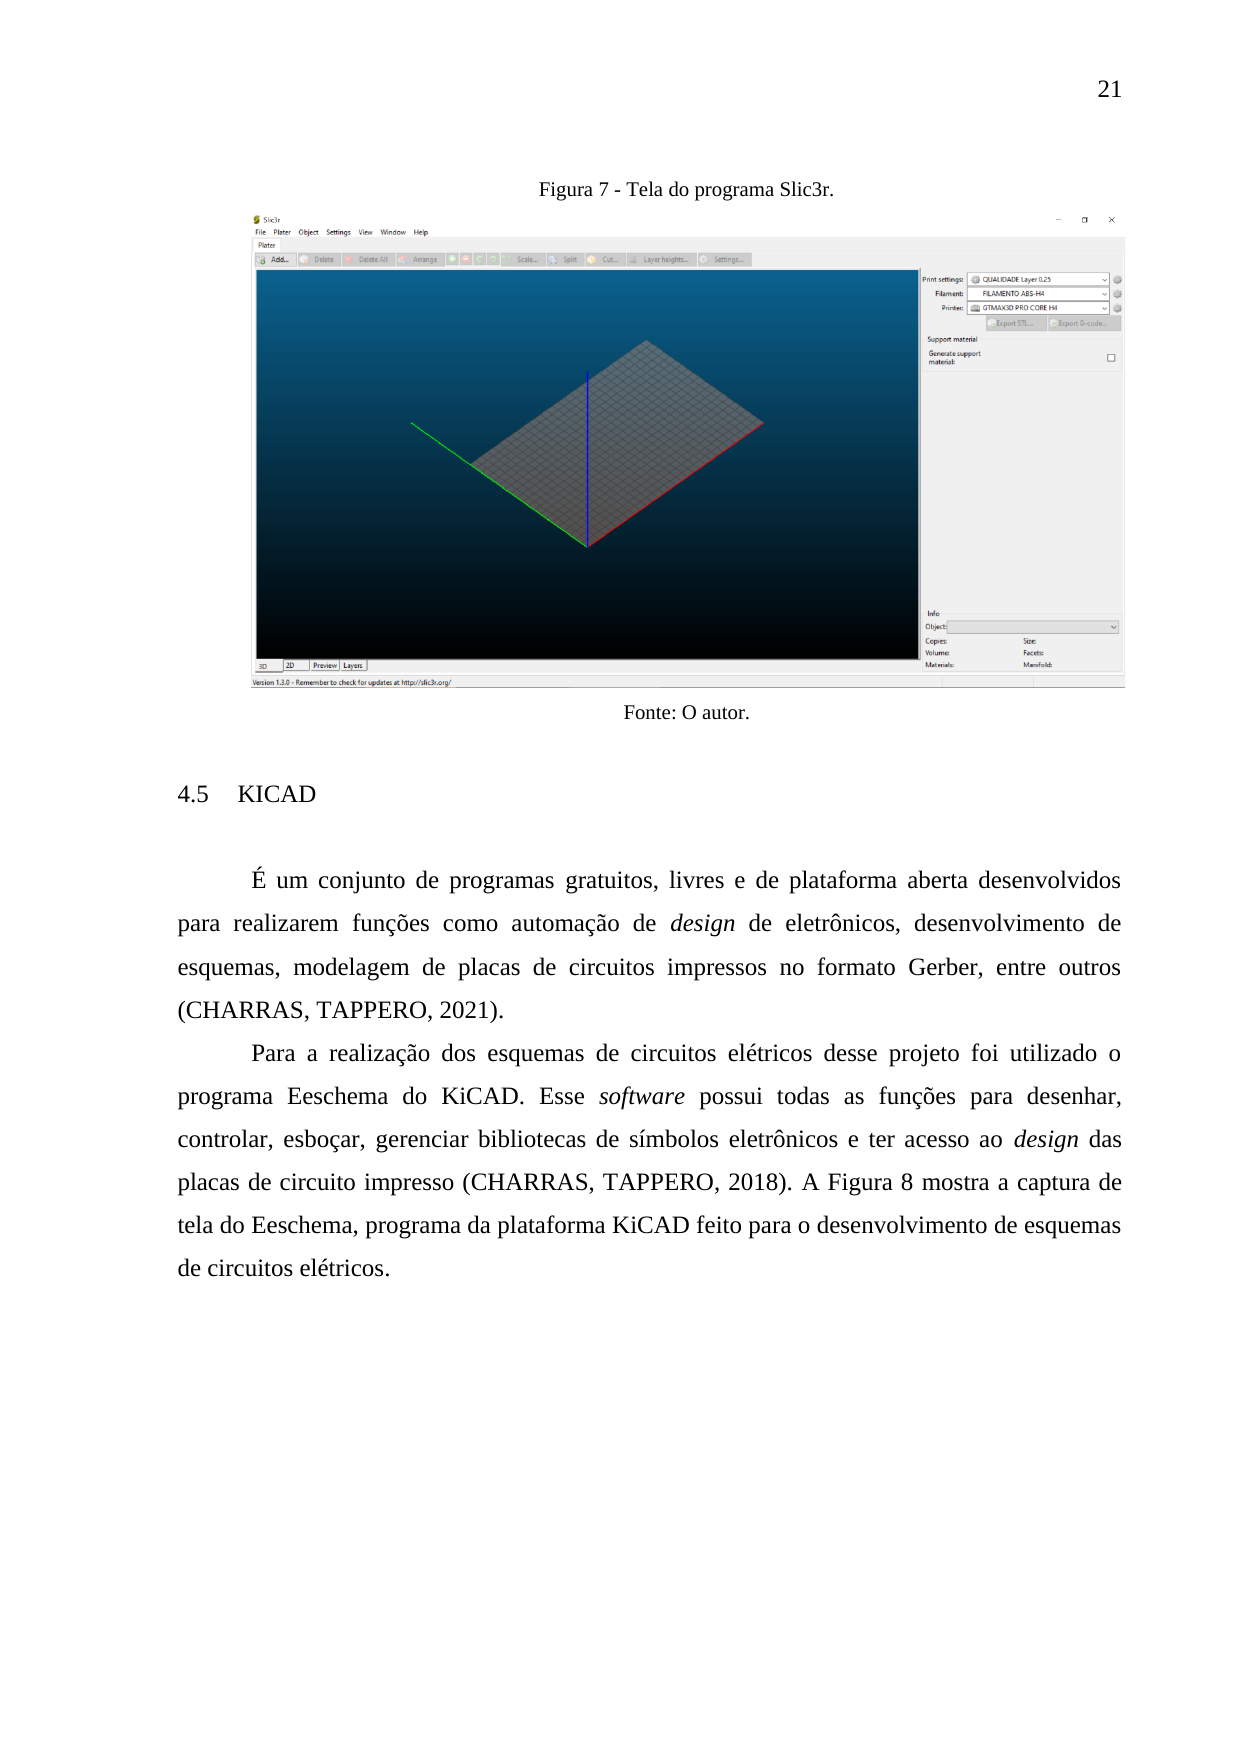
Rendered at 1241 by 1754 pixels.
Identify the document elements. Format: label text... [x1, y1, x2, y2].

text Figura 7 - Tela do programa Slic3r. [177, 177, 1122, 201]
text Fonte: O autor. [177, 700, 1122, 724]
text É um conjunto de programas gratuitos, livres e de plataforma aberta desenvolvidos para realizarem funções como automação de design de eletrônicos, desenvolvimento de esquemas, modelagem de placas de circuitos impressos no formato Gerber, entre outros (CHARRAS, TAPPERO, 2021). [177, 865, 1122, 1023]
picture [251, 213, 1125, 688]
subtitle KiCAD [177, 779, 1122, 808]
text Para a realização dos esquemas de circuitos elétricos desse projeto foi utilizado o programa Eeschema do KiCAD. Esse software possui todas as funções para desenhar, controlar, esboçar, gerenciar bibliotecas de símbolos eletrônicos e ter acesso ao design das placas de circuito impresso (CHARRAS, TAPPERO, 2018). A Figura 8 mostra a captura de tela do Eeschema, programa da plataforma KiCAD feito para o desenvolvimento de esquemas de circuitos elétricos. [177, 1038, 1122, 1282]
